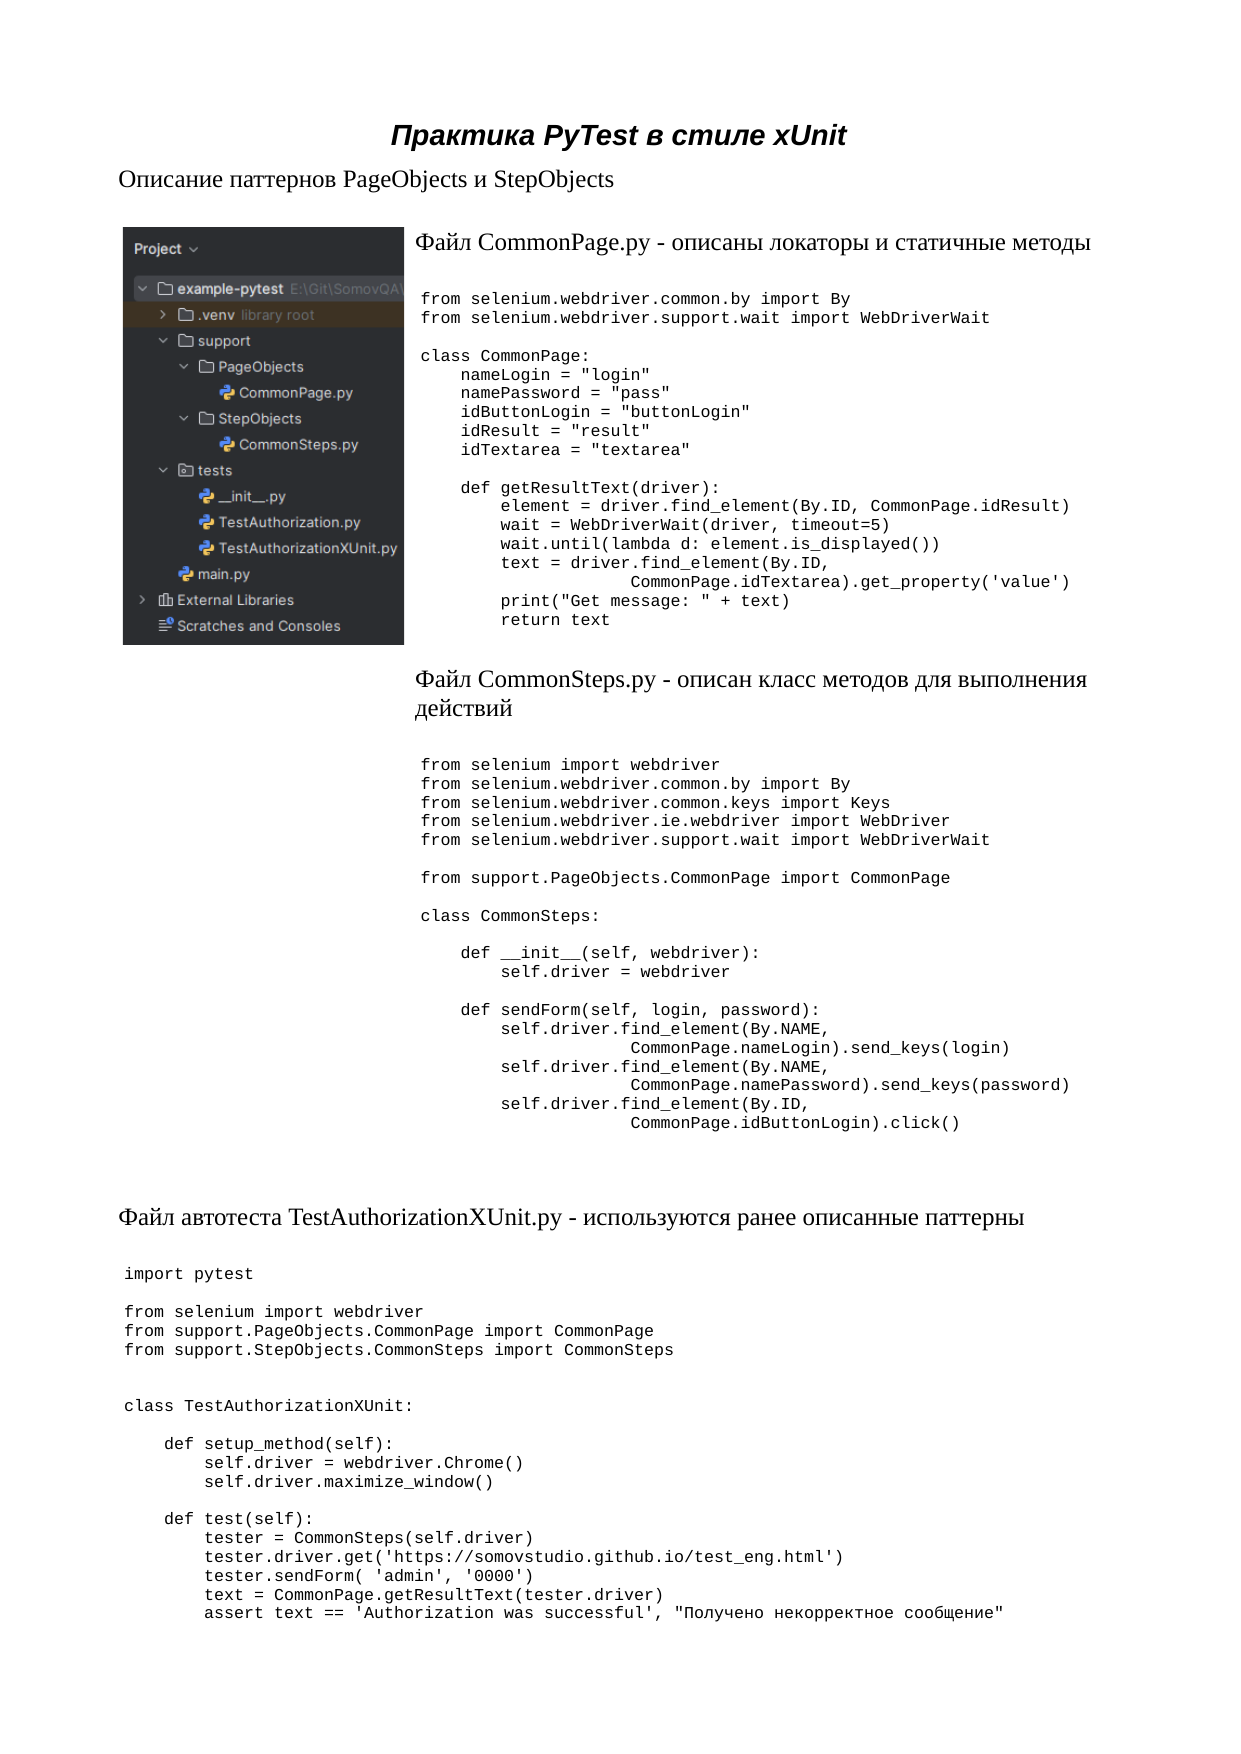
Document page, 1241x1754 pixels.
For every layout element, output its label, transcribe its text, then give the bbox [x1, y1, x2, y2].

table_header Файл CommonPage.py - описаны локаторы и статичные методы Файл CommonSteps.py - описан класс методов для выполнения действий [409, 222, 1122, 1174]
table_header from selenium.webdriver.common.by import By from selenium.webdriver.support.wait import WebDriverWait class CommonPage: nameLogin = "login" namePassword = "pass" idButtonLogin = "buttonLogin" idResult = "result" idTextarea = "textarea" def getResultText(driver): element = driver.find_element(By.ID, CommonPage.idResult) wait = WebDriverWait(driver, timeout=5) wait.until(lambda d: element.is_displayed()) text = driver.find_element(By.ID, CommonPage.idTextarea).get_property('value') print("Get message: " + text) return text [415, 285, 1116, 636]
table_header [118, 222, 409, 227]
picture [122, 227, 405, 645]
text Описание паттернов PageObjects и StepObjects [118, 164, 1122, 193]
table_header [118, 228, 409, 1174]
subtitle Практика PyTest в стиле xUnit [118, 118, 1122, 152]
table_header from selenium import webdriver from selenium.webdriver.common.by import By from selenium.webdriver.common.keys import Keys from selenium.webdriver.ie.webdriver import WebDriver from selenium.webdriver.support.wait import WebDriverWait from support.PageObjects.CommonPage import CommonPage class CommonSteps: def __init__(self, webdriver): self.driver = webdriver def sendForm(self, login, password): self.driver.find_element(By.NAME, CommonPage.nameLogin).send_keys(login) self.driver.find_element(By.NAME, CommonPage.namePassword).send_keys(password) self.driver.find_element(By.ID, CommonPage.idButtonLogin).click() [415, 751, 1116, 1139]
text Файл автотеста TestAuthorizationXUnit.py - используются ранее описанные паттерны [118, 1202, 1122, 1231]
table_header import pytest from selenium import webdriver from support.PageObjects.CommonPage import CommonPage from support.StepObjects.CommonSteps import CommonSteps class TestAuthorizationXUnit: def setup_method(self): self.driver = webdriver.Chrome() self.driver.maximize_window() def test(self): tester = CommonSteps(self.driver) tester.driver.get('https://somovstudio.github.io/test_eng.html') tester.sendForm( 'admin', '0000') text = CommonPage.getResultText(tester.driver) assert text == 'Authorization was successful', "Получено некорректное сообщение" [118, 1260, 1122, 1630]
